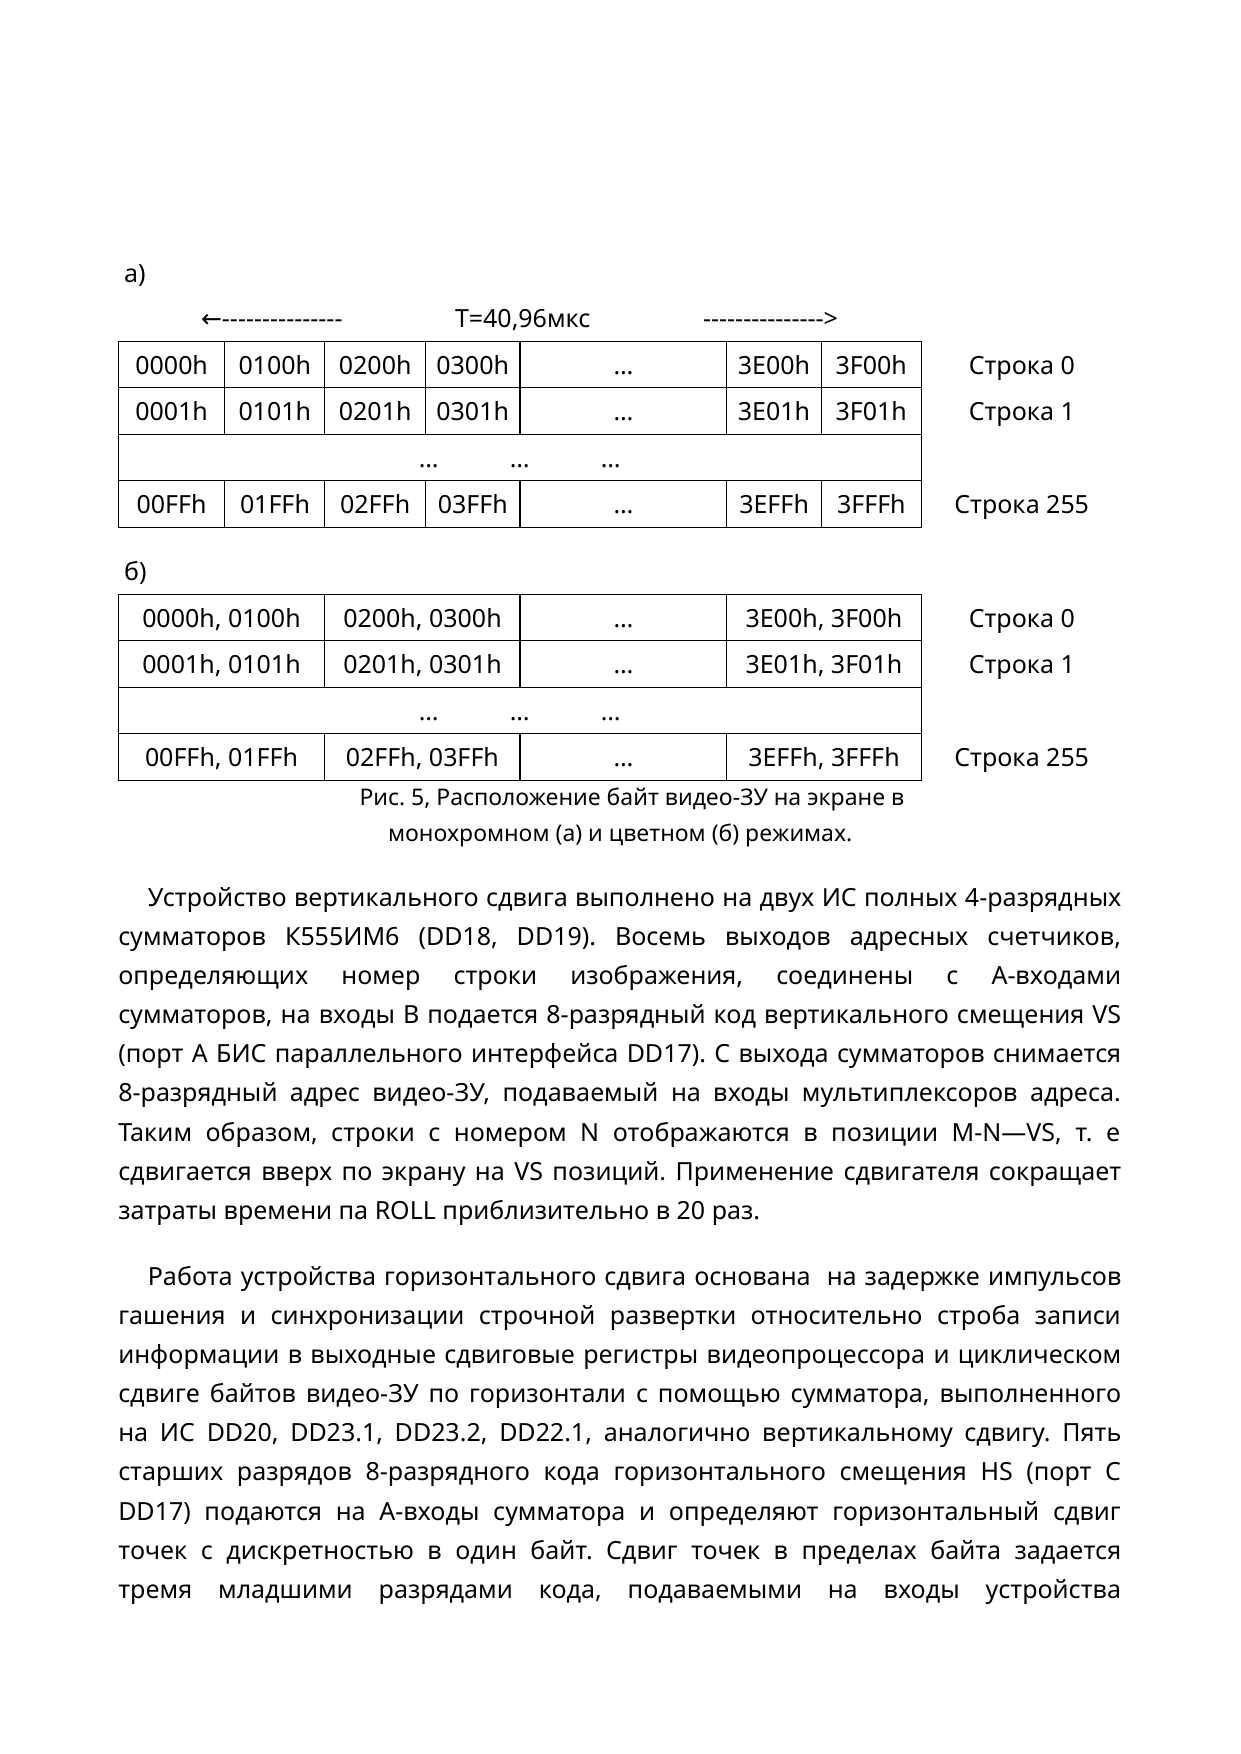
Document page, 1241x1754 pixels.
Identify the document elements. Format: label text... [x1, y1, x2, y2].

table_cell 3FFFh [822, 481, 921, 527]
table_cell 02FFh [325, 481, 425, 527]
table_cell 0101h [225, 388, 324, 434]
table_cell 3F00h [822, 342, 921, 387]
table_cell … [521, 595, 726, 640]
table_cell 3E01h [727, 388, 821, 434]
table_cell Строка 0 [922, 341, 1122, 387]
table_cell … … … [119, 435, 921, 480]
table_cell Строка 1 [922, 640, 1122, 687]
table_cell 0000h [119, 342, 224, 387]
table_cell … [521, 388, 726, 434]
table_cell 0201h, 0301h [325, 641, 519, 687]
table_cell [921, 295, 1122, 341]
table_cell 0200h [325, 342, 425, 387]
table_cell 00FFh [119, 481, 224, 527]
table_cell 0300h [426, 342, 519, 387]
table_cell 0301h [426, 388, 519, 434]
table_cell Строка 1 [922, 387, 1122, 434]
table_cell … [521, 641, 726, 687]
table_cell 3E01h, 3F01h [727, 641, 921, 687]
table_cell 0001h, 0101h [119, 641, 324, 687]
table_cell [922, 434, 1122, 480]
table_cell Строка 255 [922, 733, 1122, 780]
table_cell 01FFh [225, 481, 324, 527]
table_cell [922, 687, 1122, 733]
table_cell 3EFFh [727, 481, 821, 527]
table_cell б) [118, 527, 1122, 593]
table_cell ---------------> [620, 295, 921, 341]
table_cell 0200h, 0300h [325, 595, 519, 640]
table_cell 3F01h [822, 388, 921, 434]
table_cell 0000h, 0100h [119, 595, 324, 640]
text Работа устройства горизонтального сдвига основана на задержке импульсов гашения и синхронизации строчной развертки относительно строба записи информации в выходные сдвиговые регистры видеопроцессора и циклическом сдвиге байтов видео-ЗУ по горизонтали с помощью сумматора, выполненного на ИС DD20, DD23.1, DD23.2, DD22.1, аналогично вертикальному сдвигу. Пять старших разрядов 8-разрядного кода горизонтального смещения HS (порт C DD17) подаются на А-входы сумматора и определяют горизонтальный сдвиг точек с дискретностью в один байт. Сдвиг точек в пределах байта задается тремя младшими разрядами кода, подаваемыми на входы устройства [118, 1258, 1122, 1606]
table_header а) [118, 250, 1122, 295]
table_cell T=40,96мкс [425, 295, 620, 341]
table_cell Строка 0 [922, 594, 1122, 640]
table_cell Строка 255 [922, 480, 1122, 527]
table_cell … [521, 481, 726, 527]
text Pис. 5, Расположение байт видео-ЗУ на экране в монохромном (а) и цветном (б) режимах. [118, 781, 1122, 848]
table_cell … [521, 342, 726, 387]
table_cell 3E00h, 3F00h [727, 595, 921, 640]
table_cell ←--------------- [118, 295, 425, 341]
table_cell 3E00h [727, 342, 821, 387]
table_cell 0001h [119, 388, 224, 434]
table_cell 02FFh, 03FFh [325, 734, 519, 780]
table_cell … [521, 734, 726, 780]
table_cell … … … [119, 688, 921, 733]
table_cell 0201h [325, 388, 425, 434]
text Устройство вертикального сдвига выполнено на двух ИС полных 4-разрядных сумматоров К555ИМ6 (DD18, DD19). Восемь выходов адресных счетчиков, определяющих номер строки изображения, соединены с А-входами сумматоров, на входы В подается 8-разрядный код вертикального смещения VS (порт A БИС параллельного интерфейса DD17). С выхода сумматоров снимается 8-разрядный адрес видео-ЗУ, подаваемый на входы мультиплексоров адреса. Таким образом, строки с номером N отображаются в позиции M-N—VS, т. е сдвигается вверх по экрану на VS позиций. Применение сдвигателя сокращает затраты времени па ROLL приблизительно в 20 раз. [118, 879, 1122, 1227]
table_cell 03FFh [426, 481, 519, 527]
table_cell 00FFh, 01FFh [119, 734, 324, 780]
table_cell 0100h [225, 342, 324, 387]
table_cell 3EFFh, 3FFFh [727, 734, 921, 780]
